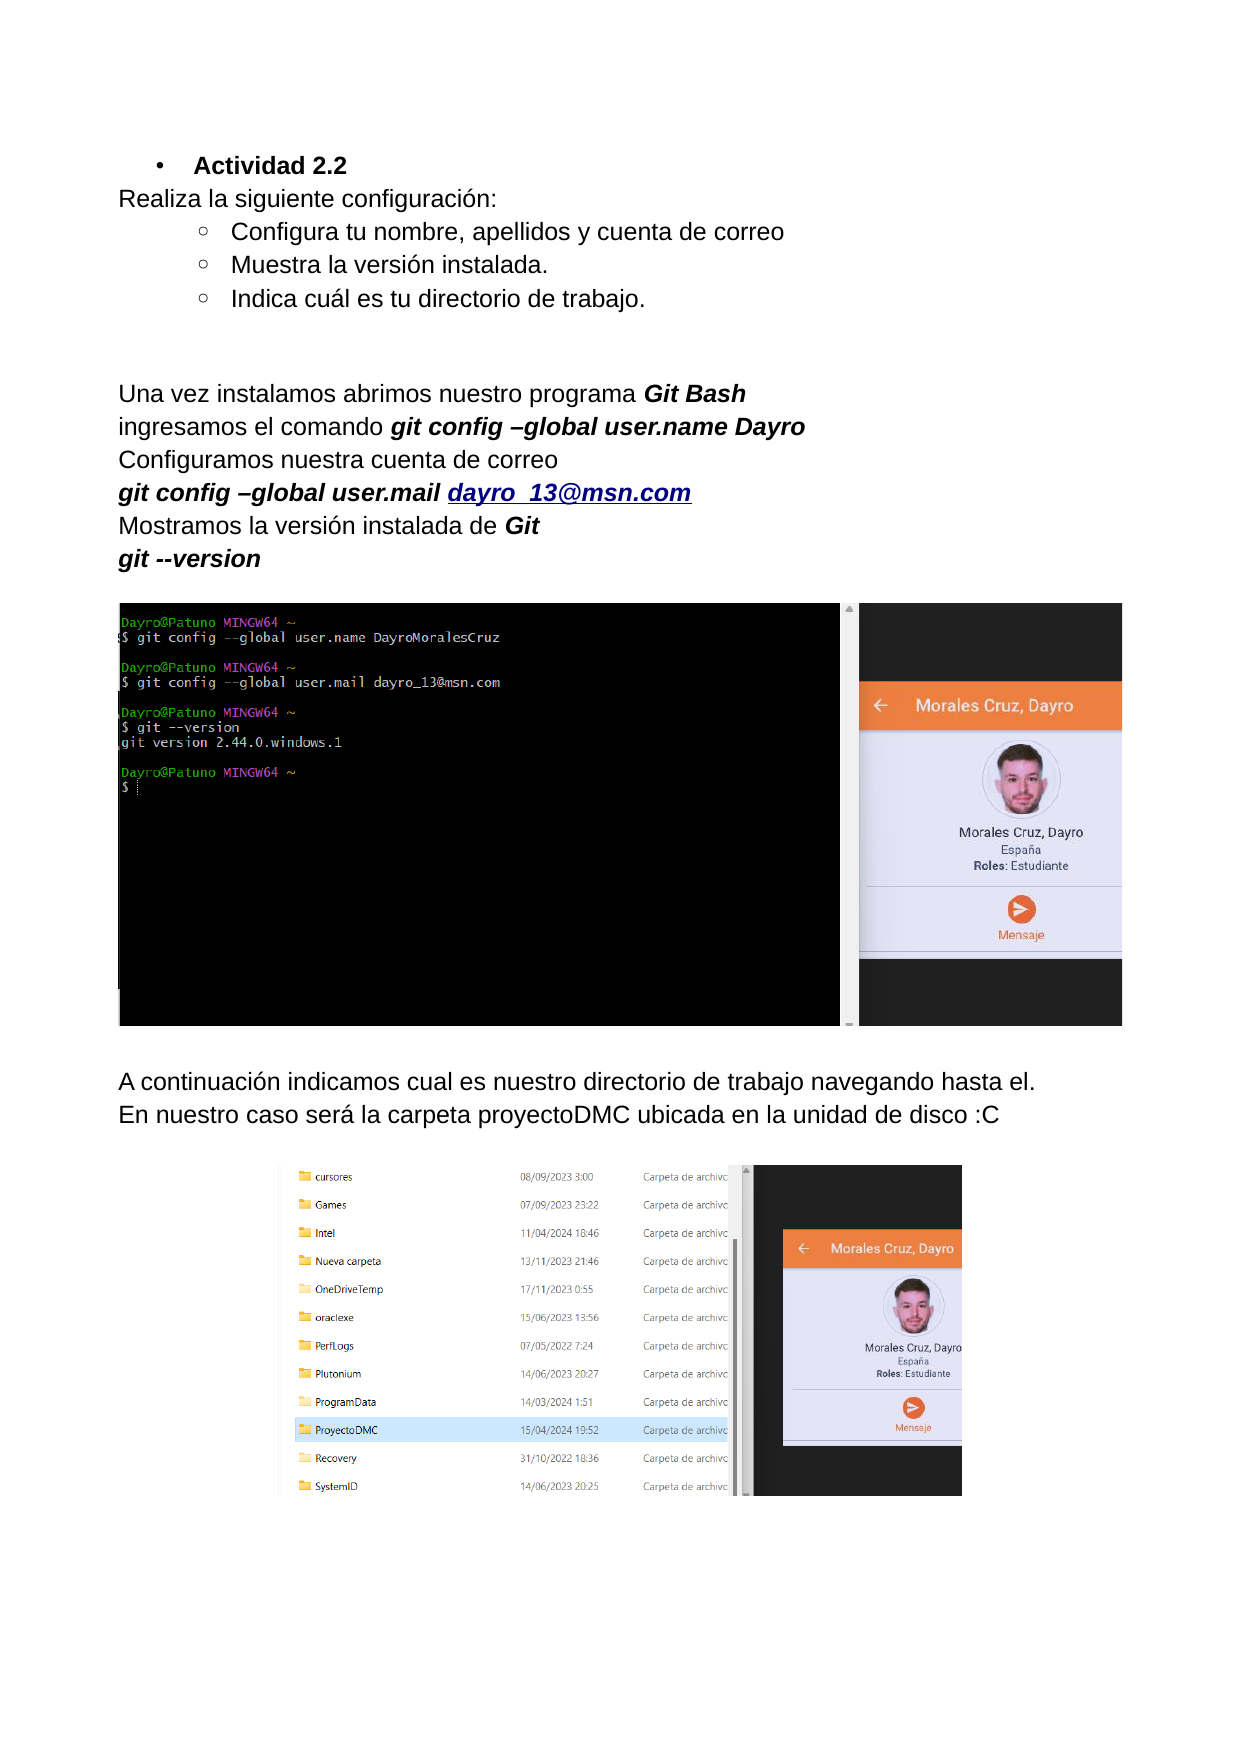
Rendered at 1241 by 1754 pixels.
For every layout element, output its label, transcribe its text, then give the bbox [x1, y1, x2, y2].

text Configuramos nuestra cuenta de correo [118, 445, 1122, 474]
list Actividad 2.2 [156, 151, 1122, 180]
text A continuación indicamos cual es nuestro directorio de trabajo navegando hasta el. [118, 1067, 1122, 1096]
list Muestra la versión instalada. [193, 250, 1122, 279]
text Una vez instalamos abrimos nuestro programa Git Bash [118, 379, 1122, 408]
text Mostramos la versión instalada de Git [118, 511, 1122, 540]
list Configura tu nombre, apellidos y cuenta de correo [193, 217, 1122, 246]
text Realiza la siguiente configuración: [118, 184, 1122, 213]
text En nuestro caso será la carpeta proyectoDMC ubicada en la unidad de disco :C [118, 1100, 1122, 1128]
text git --version [118, 544, 1122, 573]
list Indica cuál es tu directorio de trabajo. [193, 283, 1122, 312]
text ingresamos el comando git config –global user.name Dayro [118, 412, 1122, 441]
text git config –global user.mail dayro_13@msn.com [118, 478, 1122, 507]
picture [118, 603, 1123, 1026]
picture [278, 1165, 962, 1496]
